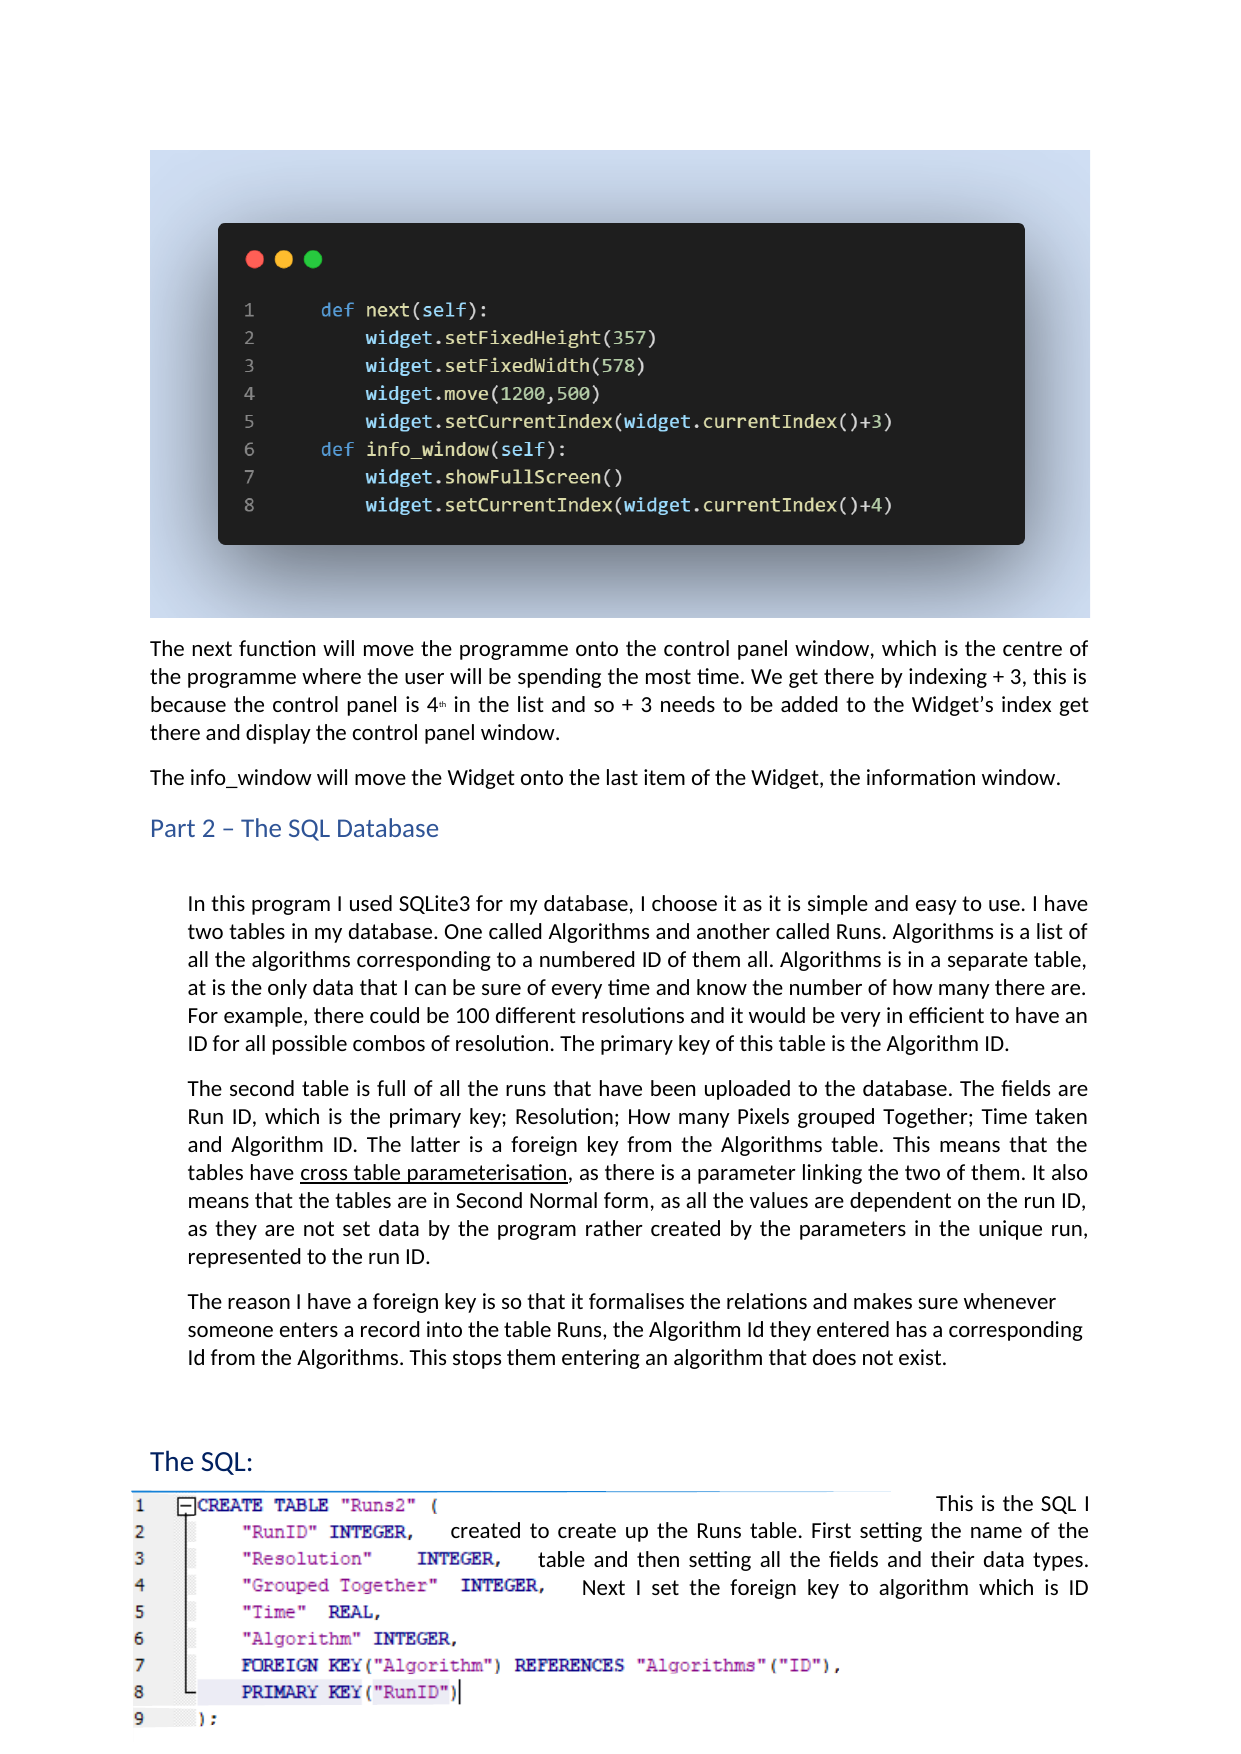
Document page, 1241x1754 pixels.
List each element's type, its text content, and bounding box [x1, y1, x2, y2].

text The info_window will move the Widget onto the last item of the Widget, the information window. [150, 763, 1090, 791]
text The next function will move the programme onto the control panel window, which is the centre of the programme where the user will be spending the most time. We get there by indexing + 3, this is because the control panel is 4th in the list and so + 3 needs to be added to the Widget’s index get there and display the control panel window. [150, 634, 1090, 746]
text The second table is full of all the runs that have been uploaded to the database. The fields are Run ID, which is the primary key; Resolution; How many Pixels grouped Together; Time taken and Algorithm ID. The latter is a foreign key from the Algorithms table. This means that the tables have cross table parameterisation, as there is a parameter linking the two of them. It also means that the tables are in Second Normal form, as all the values are dependent on the run ID, as they are not set data by the program rather created by the parameters in the unique run, represented to the run ID. [187, 1074, 1090, 1270]
subtitle Part 2 – The SQL Database [150, 811, 1090, 844]
subtitle The SQL: [150, 1443, 1090, 1478]
text In this program I used SQLite3 for my database, I choose it as it is simple and easy to use. I have two tables in my database. One called Algorithms and another called Runs. Algorithms is a list of all the algorithms corresponding to a numbered ID of them all. Algorithms is in a separate table, at is the only data that I can be sure of every time and know the number of how many there are. For example, there could be 100 different resolutions and it would be very in efficient to have an ID for all possible combos of resolution. The primary key of this table is the Algorithm ID. [187, 889, 1090, 1057]
text This is the SQL I created to create up the Runs table. First setting the name of the table and then setting all the fields and their data types. Next I set the foreign key to algorithm which is ID [187, 1489, 1090, 1601]
text The reason I have a foreign key is so that it formalises the relations and makes sure whenever someone enters a record into the table Runs, the Algorithm Id they entered has a corresponding Id from the Algorithms. This stops them entering an algorithm that does not exist. [187, 1287, 1090, 1371]
